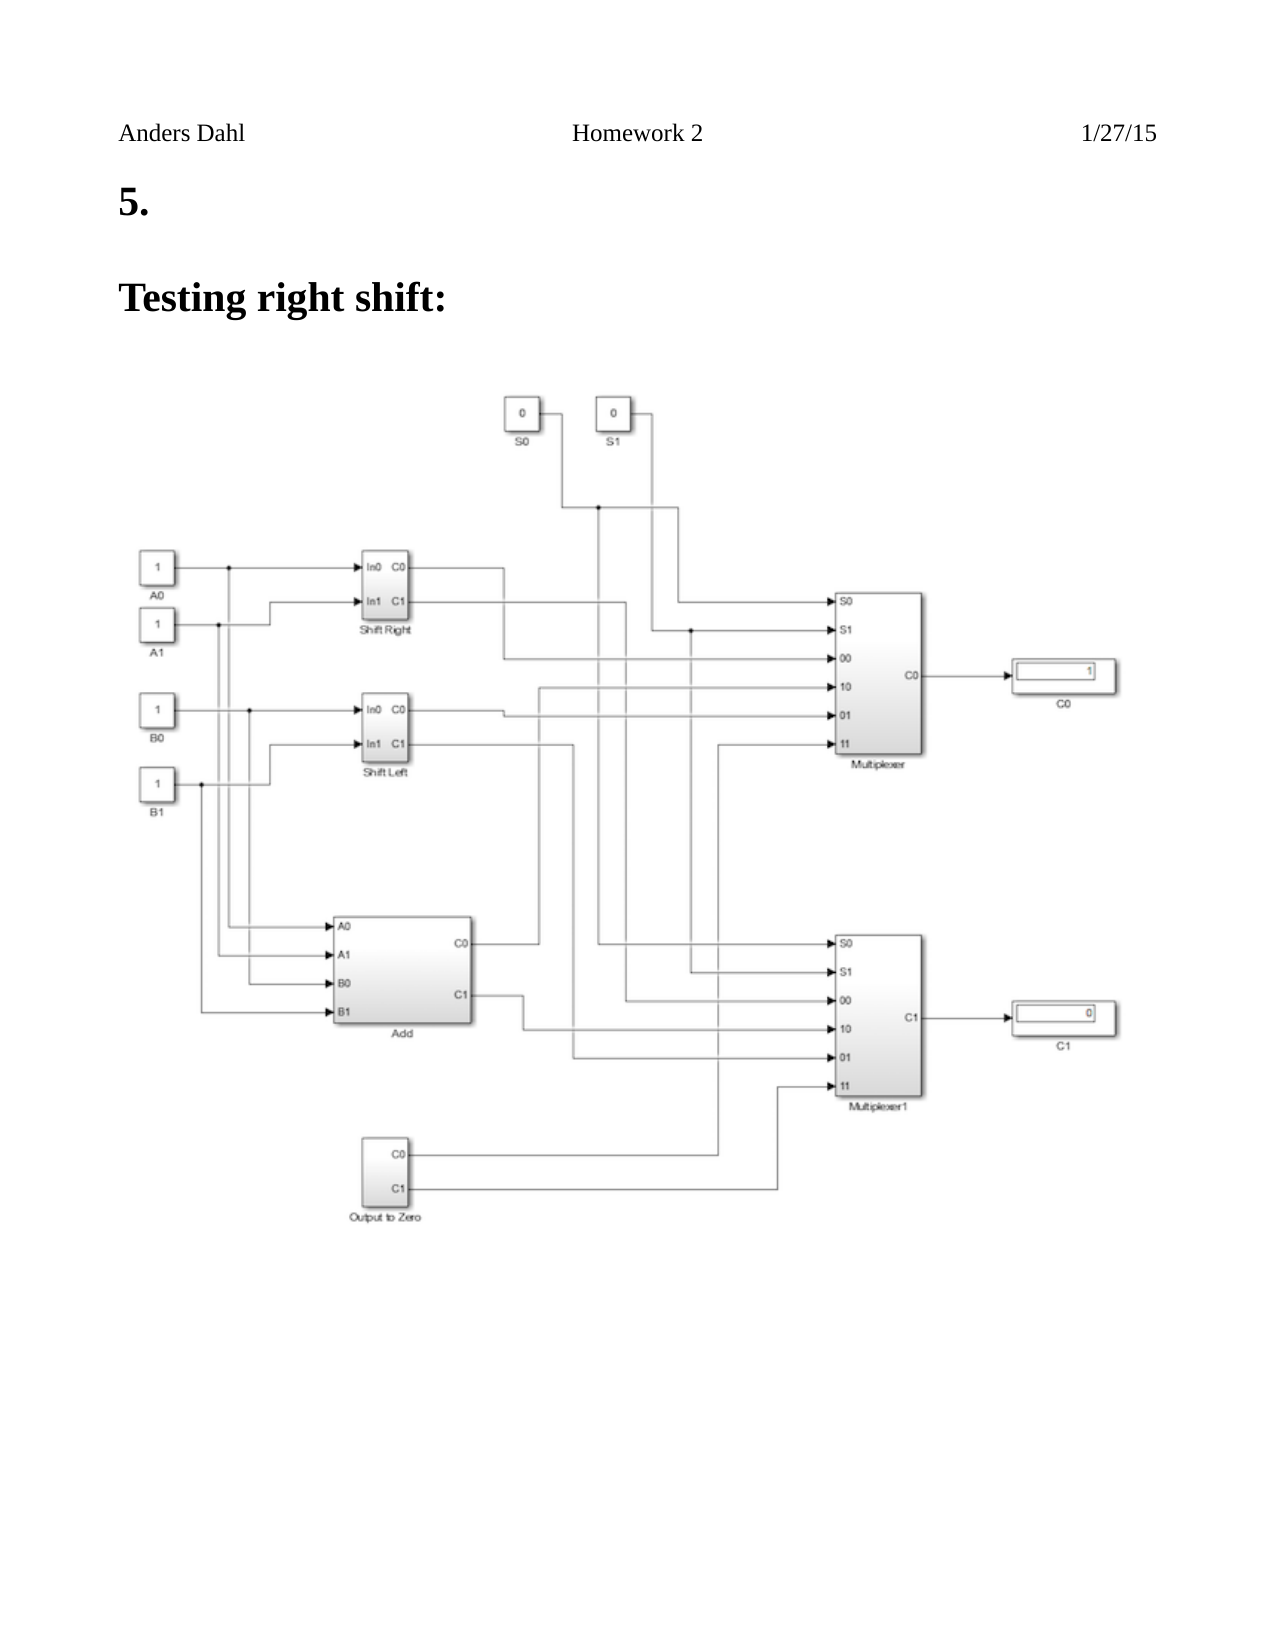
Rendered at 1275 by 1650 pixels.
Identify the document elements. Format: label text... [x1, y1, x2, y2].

picture [118, 368, 1157, 1244]
text 5. [118, 176, 1157, 224]
text Testing right shift: [118, 272, 1157, 320]
